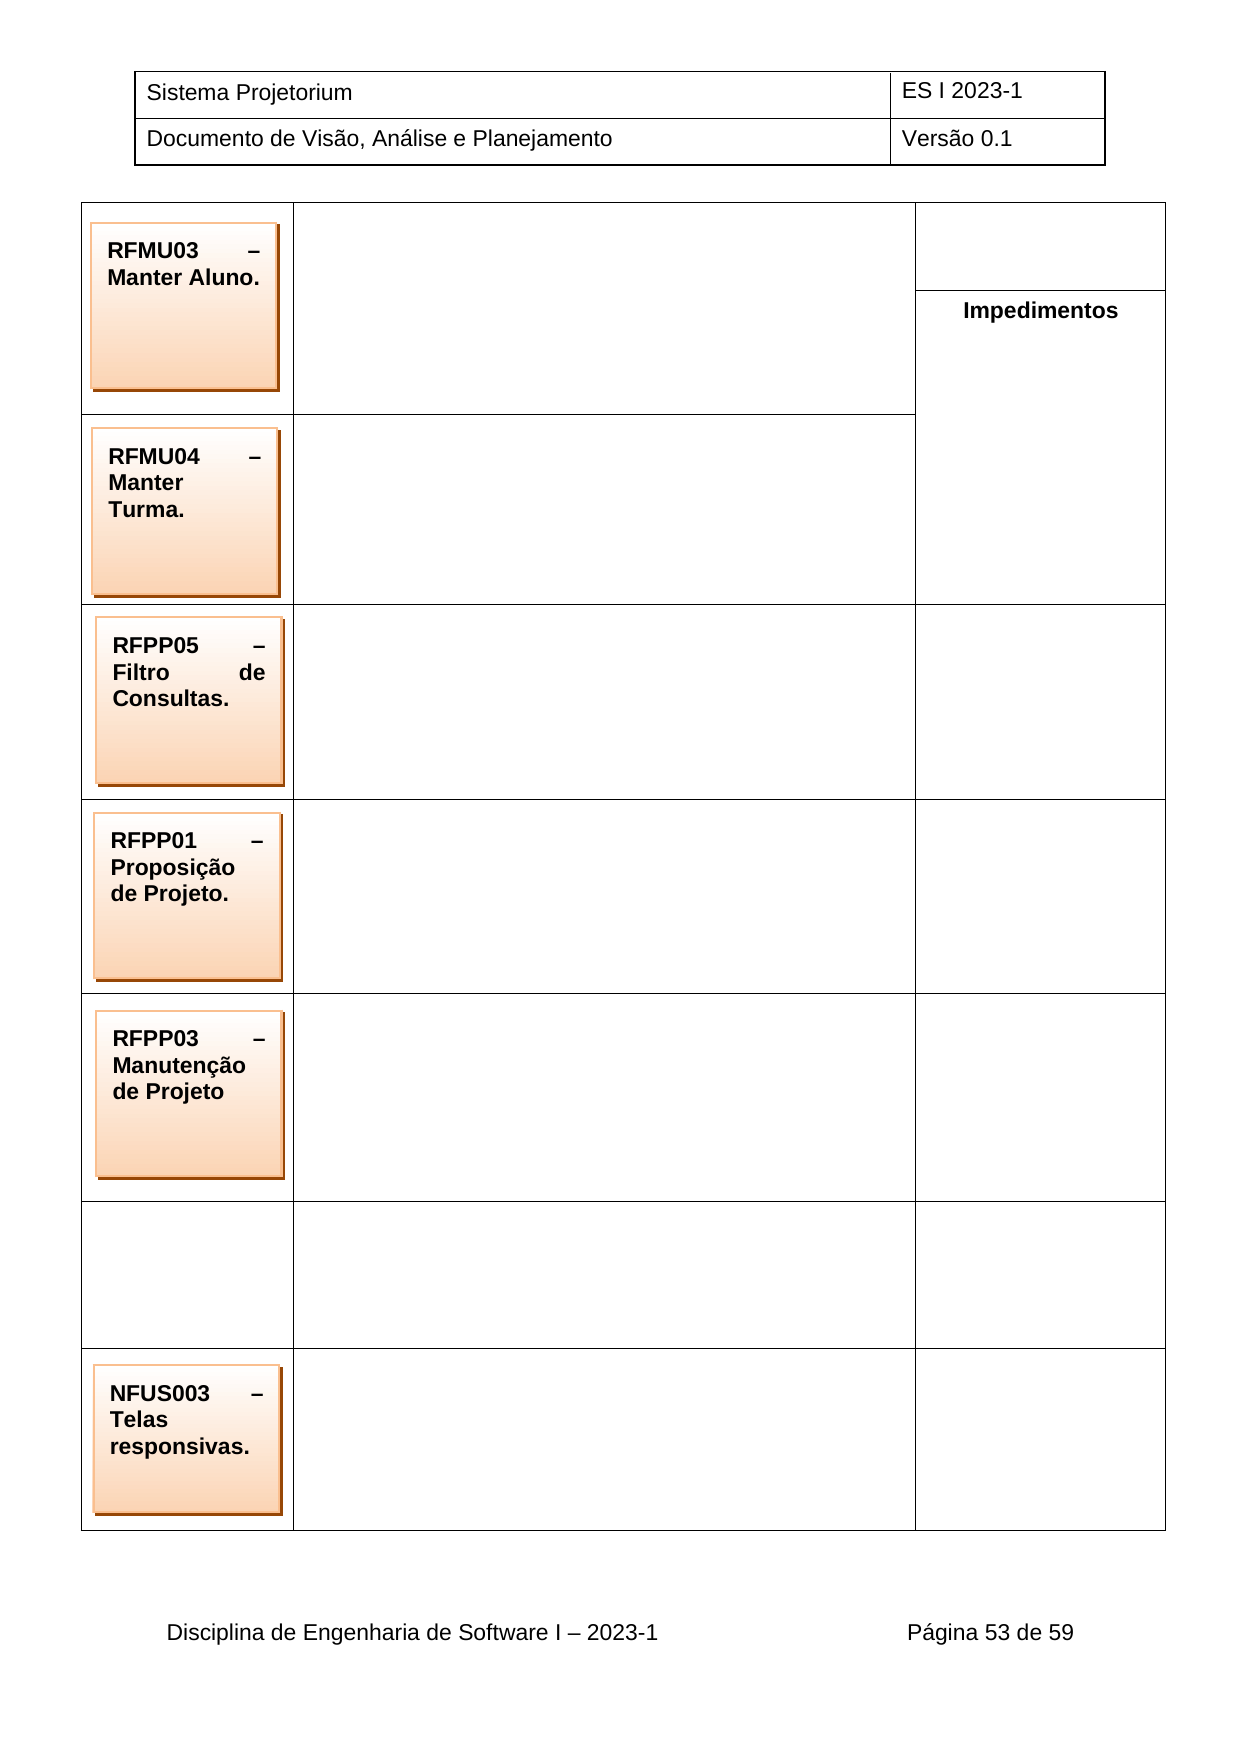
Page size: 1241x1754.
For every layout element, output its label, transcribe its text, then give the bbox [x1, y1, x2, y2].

table_cell [82, 994, 293, 1201]
table_cell [82, 1349, 293, 1530]
table_cell [294, 415, 915, 604]
table_cell [82, 800, 293, 993]
table_cell [916, 605, 1165, 799]
table_cell [82, 415, 293, 604]
table_cell [294, 1349, 915, 1530]
table_cell [916, 1202, 1165, 1347]
table_cell [916, 994, 1165, 1201]
table_cell [294, 800, 915, 993]
table_cell [82, 203, 293, 414]
table_cell [82, 1202, 293, 1347]
table_cell [82, 605, 293, 799]
table_cell [294, 1202, 915, 1347]
table_cell [294, 203, 915, 414]
table_cell [916, 1349, 1165, 1530]
table_cell [294, 994, 915, 1201]
table_cell [916, 800, 1165, 993]
table_cell Impedimentos [916, 291, 1165, 604]
table_cell [294, 605, 915, 799]
